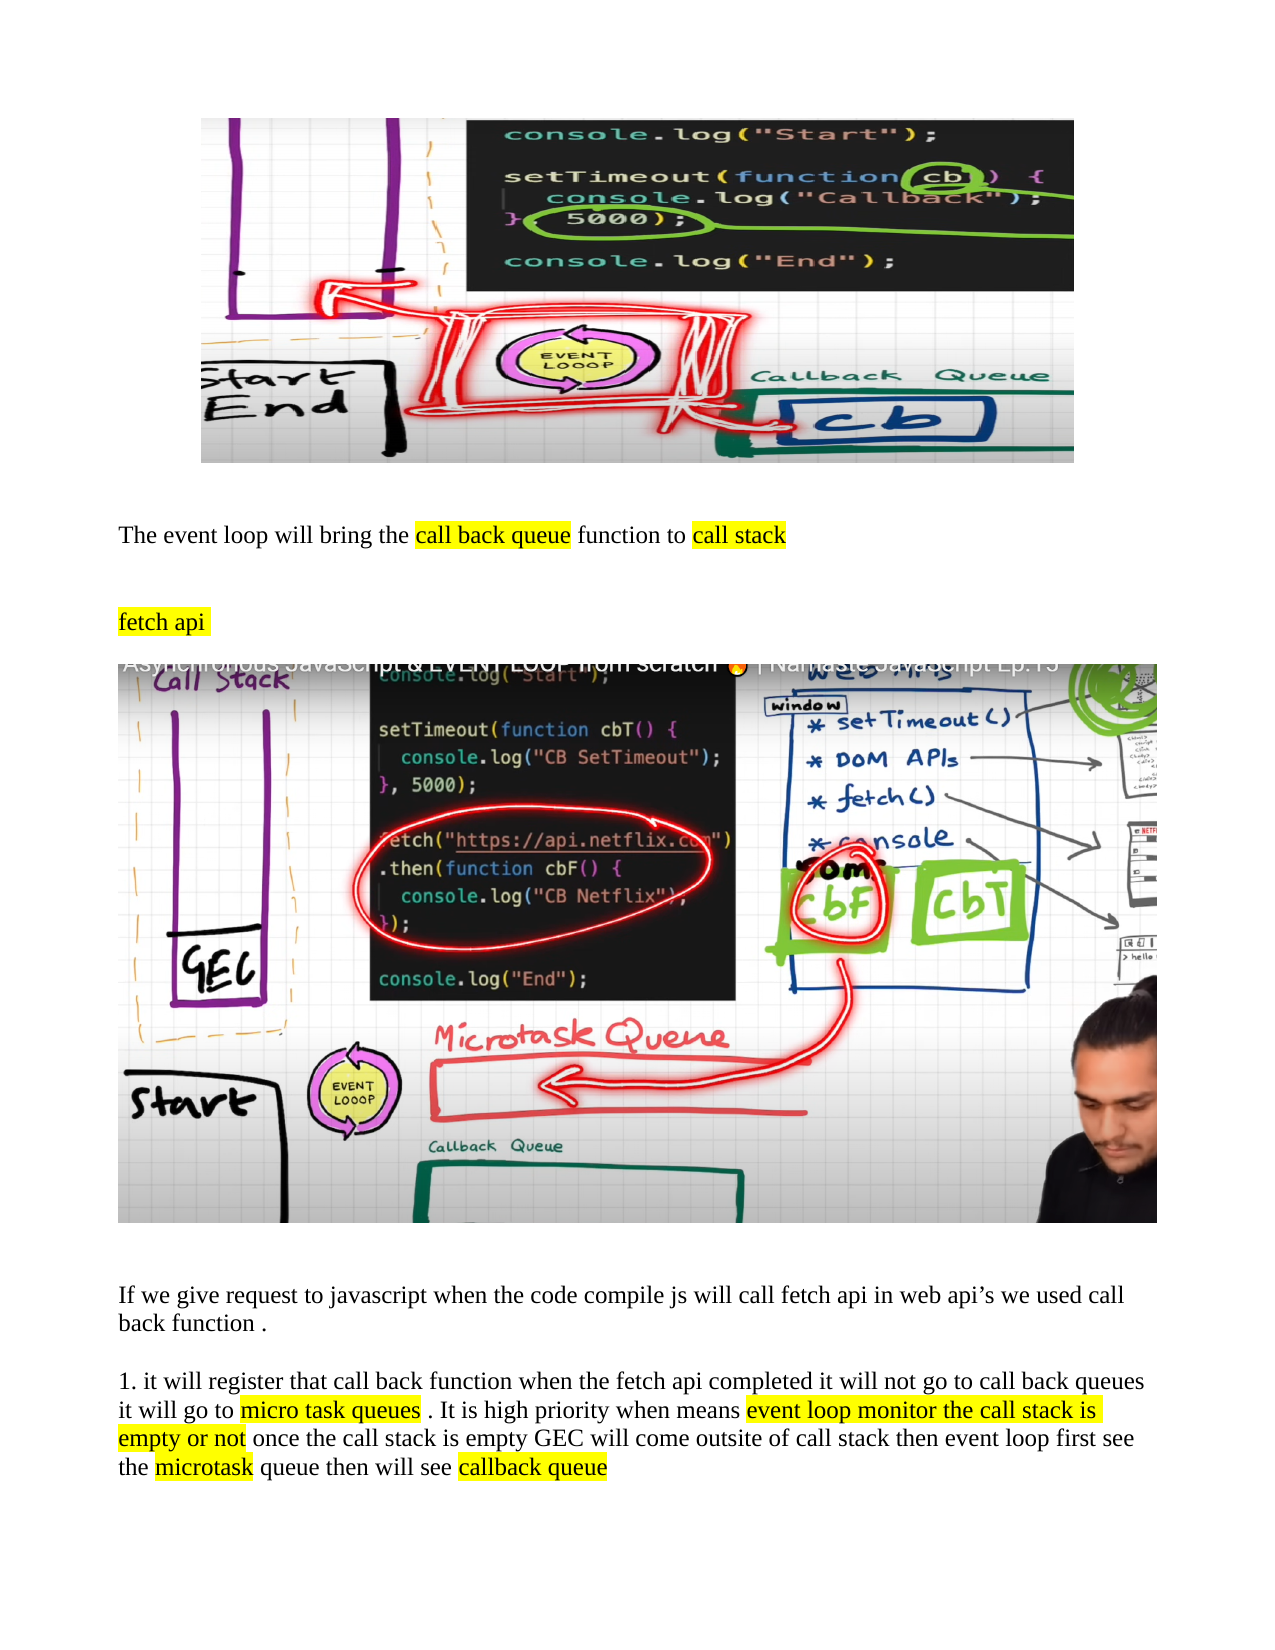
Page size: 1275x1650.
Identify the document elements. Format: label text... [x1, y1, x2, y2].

text fetch api [118, 607, 1157, 636]
text The event loop will bring the call back queue function to call stack [118, 521, 1157, 549]
picture [201, 118, 1074, 463]
text If we give request to javascript when the code compile js will call fetch api in web api’s we used call back function . [118, 1280, 1157, 1337]
picture [118, 664, 1157, 1223]
text 1. it will register that call back function when the fetch api completed it will not go to call back queues it will go to micro task queues . It is high priority when means event loop monitor the call stack is empty or not once the call stack is empty GEC will come outsite of call stack then event loop first see the microtask queue then will see callback queue [118, 1366, 1157, 1481]
